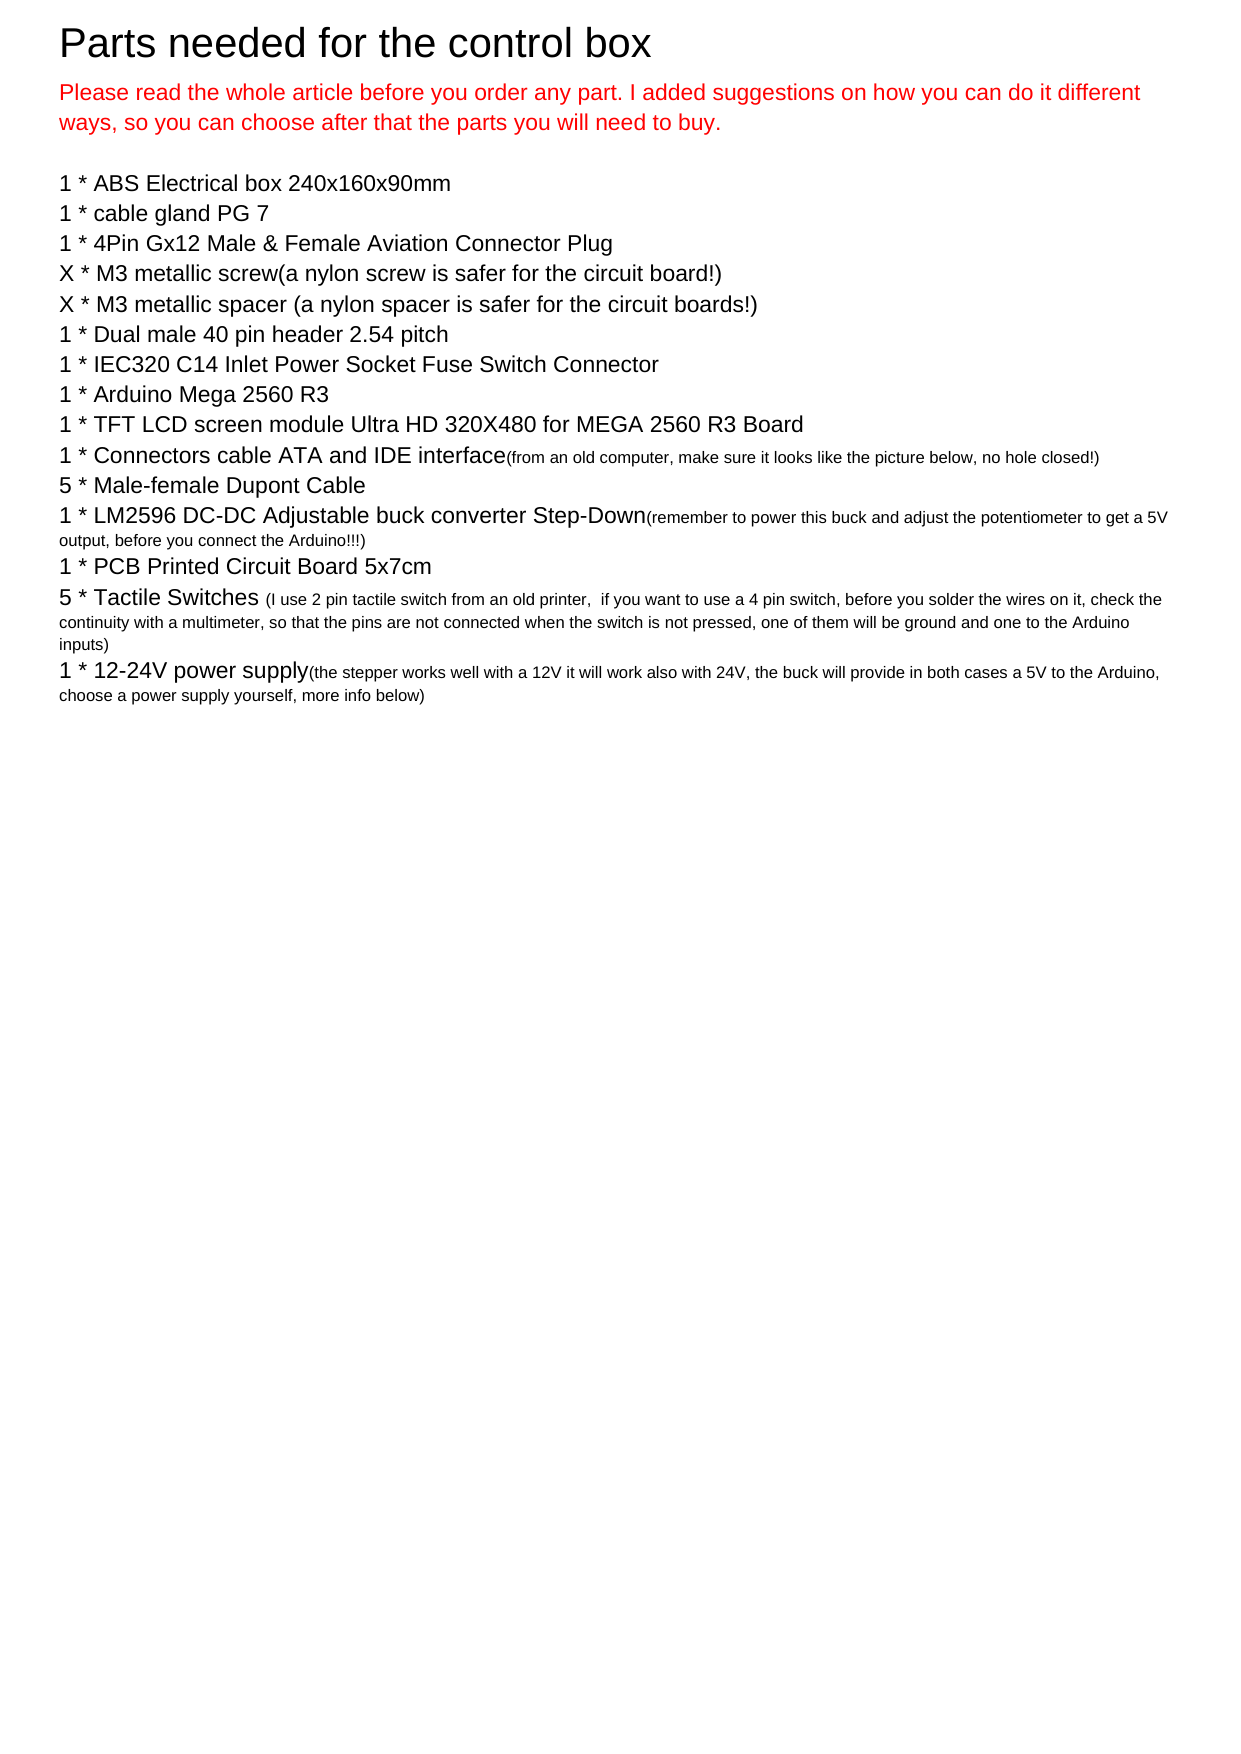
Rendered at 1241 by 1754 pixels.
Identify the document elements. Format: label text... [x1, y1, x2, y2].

subtitle Parts needed for the control box [59, 19, 1180, 67]
text 1 * 4Pin Gx12 Male & Female Aviation Connector Plug [59, 230, 1180, 257]
text 1 * Arduino Mega 2560 R3 [59, 381, 1180, 408]
text 1 * 12-24V power supply(the stepper works well with a 12V it will work also with 24V, the buck will provide in both cases a 5V to the Arduino, choose a power supply yourself, more info below) [59, 657, 1180, 705]
text 5 * Male-female Dupont Cable [59, 472, 1180, 498]
text X * M3 metallic screw(a nylon screw is safer for the circuit board!) [59, 260, 1180, 287]
text 1 * cable gland PG 7 [59, 200, 1180, 226]
text 1 * TFT LCD screen module Ultra HD 320X480 for MEGA 2560 R3 Board [59, 411, 1180, 438]
text 5 * Tactile Switches (I use 2 pin tactile switch from an old printer, if you want to use a 4 pin switch, before you solder the wires on it, check the continuity with a multimeter, so that the pins are not connected when the switch is not pressed, one of them will be ground and one to the Arduino inputs) [59, 583, 1180, 654]
text 1 * Dual male 40 pin header 2.54 pitch [59, 321, 1180, 347]
text 1 * IEC320 C14 Inlet Power Socket Fuse Switch Connector [59, 351, 1180, 377]
text 1 * Connectors cable ATA and IDE interface(from an old computer, make sure it looks like the picture below, no hole closed!) [59, 442, 1180, 468]
text 1 * LM2596 DC-DC Adjustable buck converter Step-Down(remember to power this buck and adjust the potentiometer to get a 5V output, before you connect the Arduino!!!) [59, 502, 1180, 550]
text Please read the whole article before you order any part. I added suggestions on how you can do it different ways, so you can choose after that the parts you will need to buy. [59, 79, 1180, 136]
text X * M3 metallic spacer (a nylon spacer is safer for the circuit boards!) [59, 291, 1180, 317]
text 1 * PCB Printed Circuit Board 5x7cm [59, 553, 1180, 579]
text 1 * ABS Electrical box 240x160x90mm [59, 170, 1180, 196]
